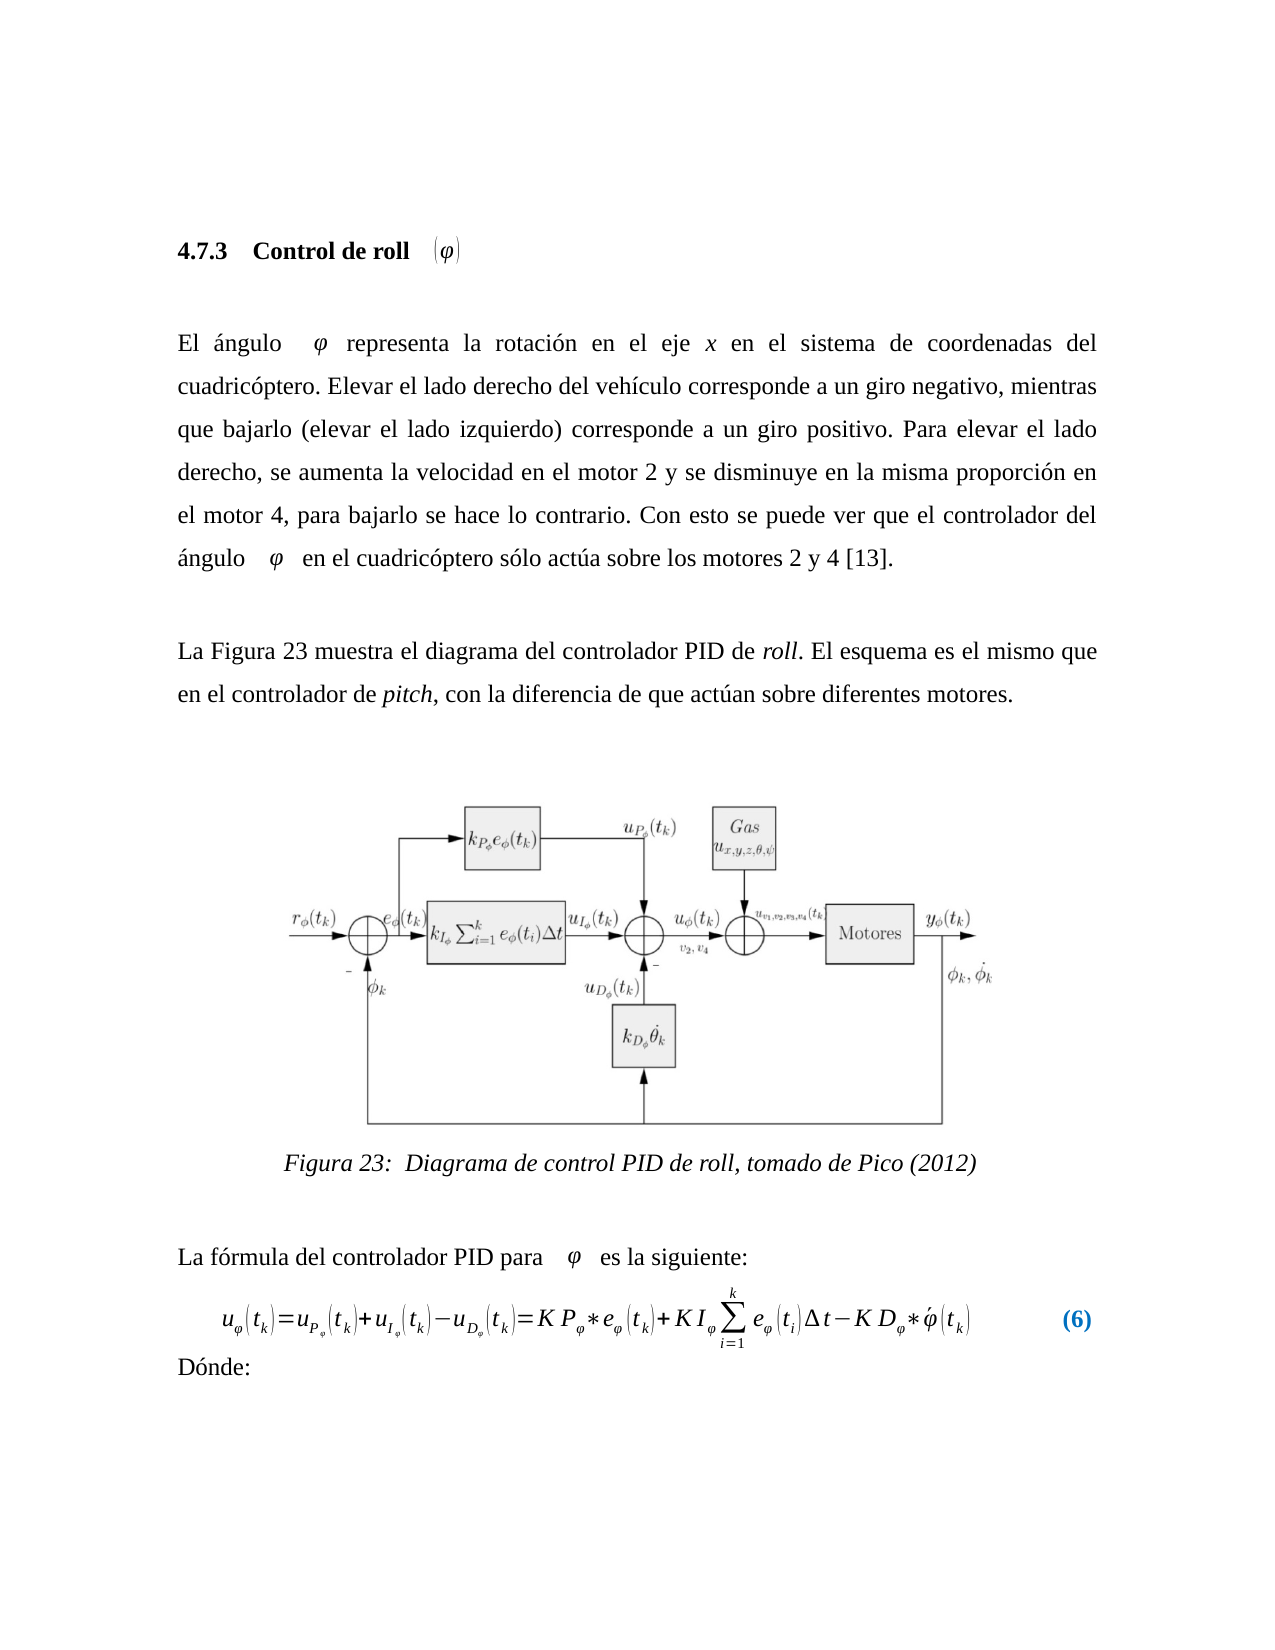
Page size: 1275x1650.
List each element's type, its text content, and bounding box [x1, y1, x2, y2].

table_header (6) [1026, 1285, 1128, 1352]
text Dónde: [177, 1352, 1098, 1381]
table_header [165, 1285, 1026, 1352]
subtitle Control de roll [177, 235, 1098, 266]
text El ángulo representa la rotación en el eje x en el sistema de coordenadas del cuadricóptero. Elevar el lado derecho del vehículo corresponde a un giro negativo, mientras que bajarlo (elevar el lado izquierdo) corresponde a un giro positivo. Para elevar el lado derecho, se aumenta la velocidad en el motor 2 y se disminuye en la misma proporción en el motor 4, para bajarlo se hace lo contrario. Con esto se puede ver que el controlador del ángulo en el cuadricóptero sólo actúa sobre los motores 2 y 4 [13]. [177, 328, 1098, 572]
picture [283, 785, 992, 1143]
text Figura 23: Diagrama de control PID de roll, tomado de Pico (2012) [283, 1143, 992, 1177]
text La fórmula del controlador PID para es la siguiente: [177, 1242, 1098, 1270]
text La Figura 23 muestra el diagrama del controlador PID de roll. El esquema es el mismo que en el controlador de pitch, con la diferencia de que actúan sobre diferentes motores. [177, 636, 1098, 708]
